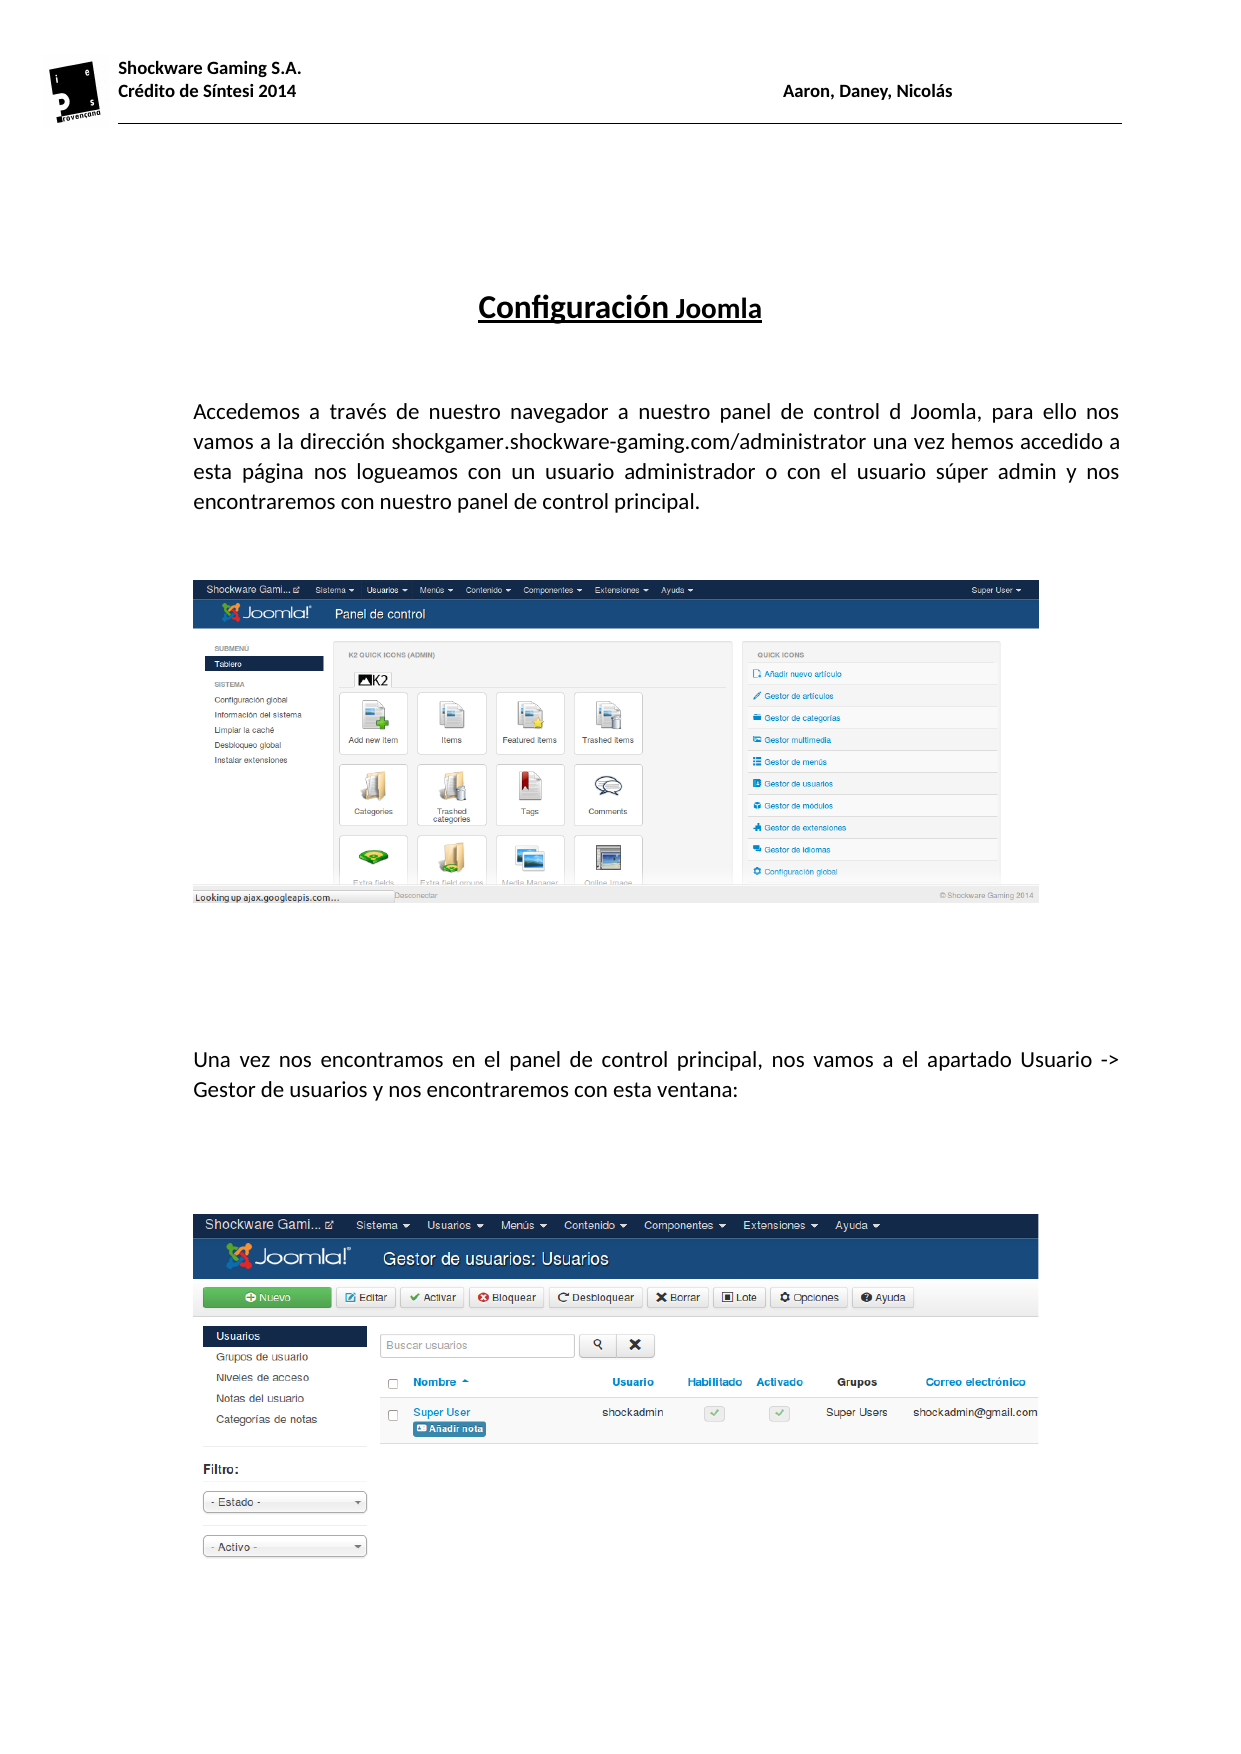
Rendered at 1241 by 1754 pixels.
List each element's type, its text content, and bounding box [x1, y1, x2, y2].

list Accedemos a través de nuestro navegador a nuestro panel de control d Joomla, para ello nos vamos a la dirección shockgamer.shockware-gaming.com/administrator una vez hemos accedido a esta página nos logueamos con un usuario administrador o con el usuario súper admin y nos encontraremos con nuestro panel de control principal. [193, 397, 1122, 515]
text Configuración Joomla [118, 286, 1122, 327]
list Una vez nos encontramos en el panel de control principal, nos vamos a el apartado Usuario -> Gestor de usuarios y nos encontraremos con esta ventana: [193, 1045, 1122, 1103]
